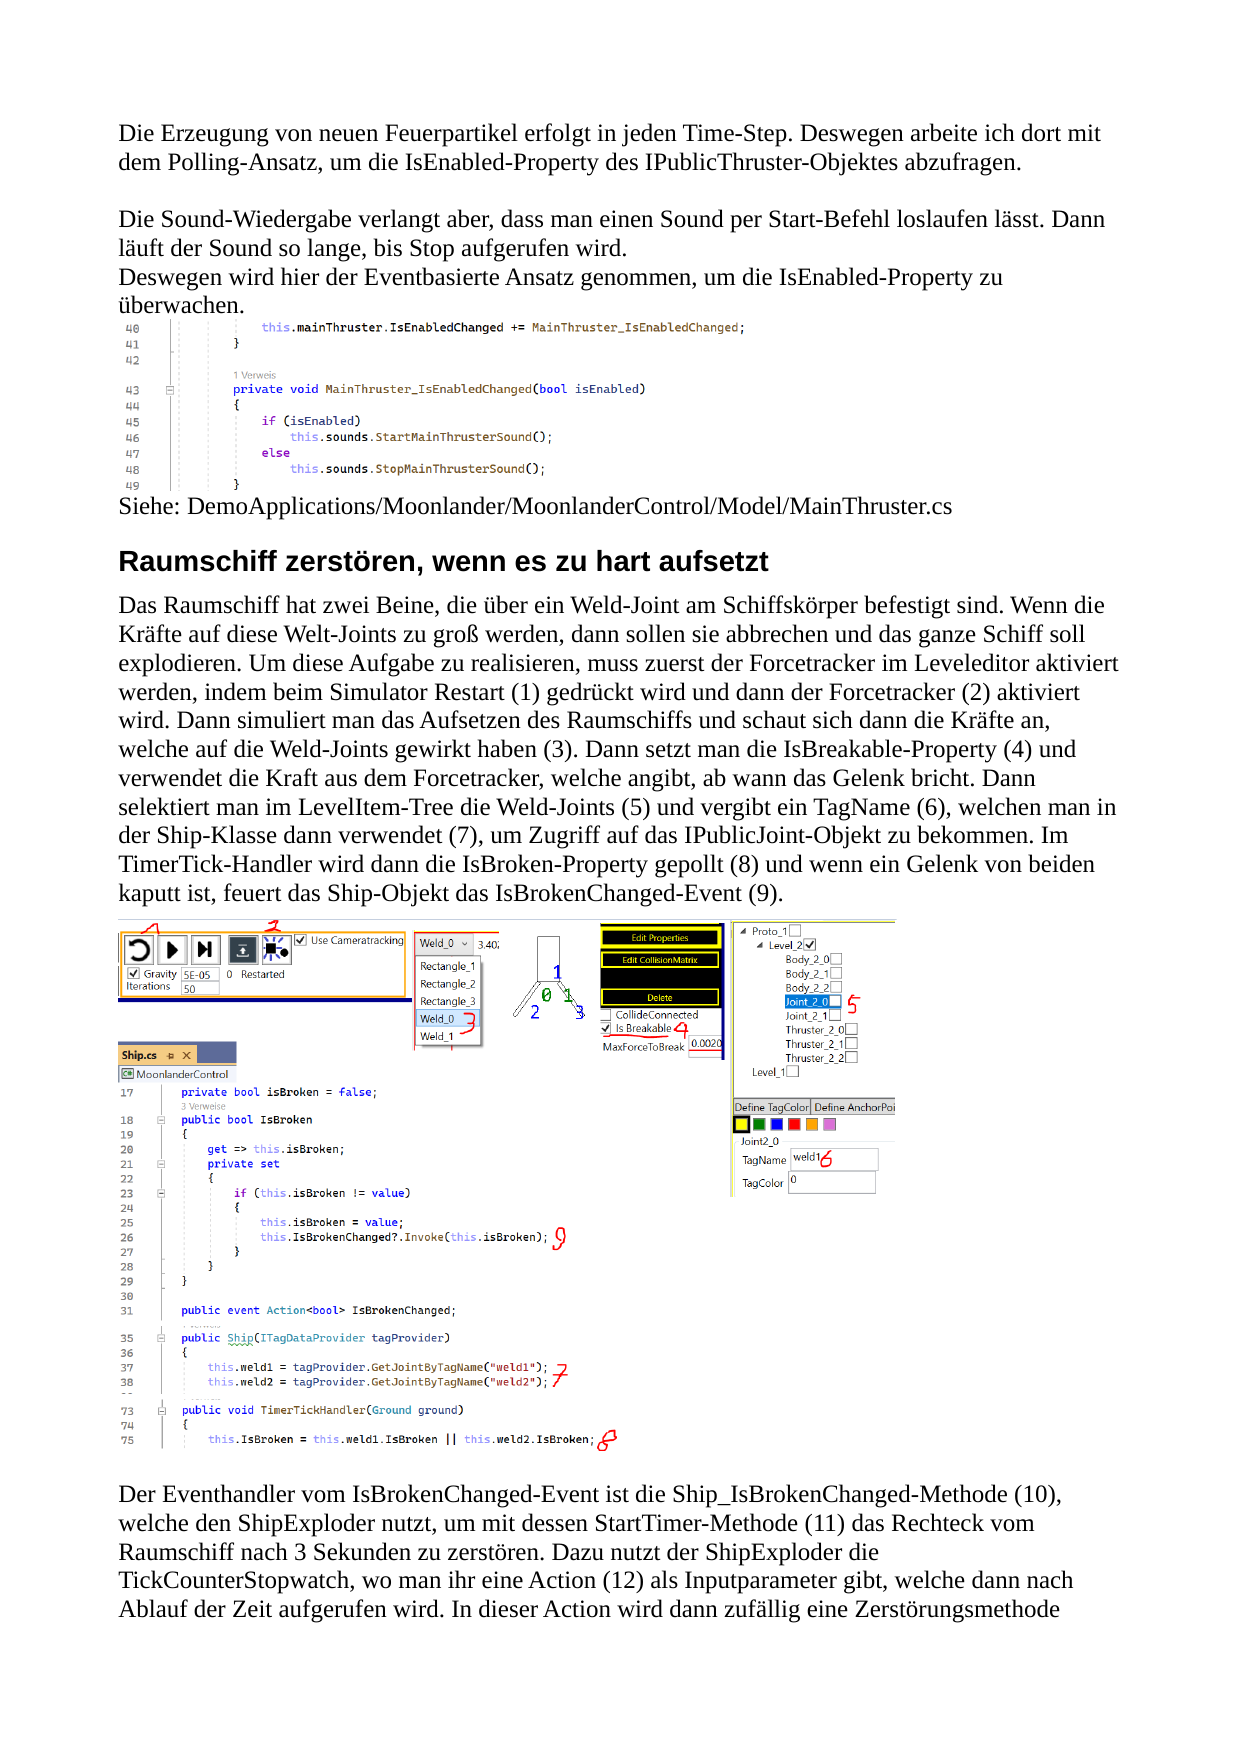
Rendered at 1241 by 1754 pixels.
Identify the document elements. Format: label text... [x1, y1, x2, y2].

text Der Eventhandler vom IsBrokenChanged-Event ist die Ship_IsBrokenChanged-Methode (10), welche den ShipExploder nutzt, um mit dessen StartTimer-Methode (11) das Rechteck vom Raumschiff nach 3 Sekunden zu zerstören. Dazu nutzt der ShipExploder die TickCounterStopwatch, wo man ihr eine Action (12) als Inputparameter gibt, welche dann nach Ablauf der Zeit aufgerufen wird. In dieser Action wird dann zufällig eine Zerstörungsmethode [118, 1479, 1122, 1623]
subtitle Raumschiff zerstören, wenn es zu hart aufsetzt [118, 544, 1122, 578]
text Deswegen wird hier der Eventbasierte Ansatz genommen, um die IsEnabled-Property zu überwachen. [118, 262, 1122, 319]
picture [118, 919, 897, 1451]
text Die Sound-Wiedergabe verlangt aber, dass man einen Sound per Start-Befehl loslaufen lässt. Dann läuft der Sound so lange, bis Stop aufgerufen wird. [118, 204, 1122, 262]
text Siehe: DemoApplications/Moonlander/MoonlanderControl/Model/MainThruster.cs [118, 319, 1122, 519]
text Das Raumschiff hat zwei Beine, die über ein Weld-Joint am Schiffskörper befestigt sind. Wenn die Kräfte auf diese Welt-Joints zu groß werden, dann sollen sie abbrechen und das ganze Schiff soll explodieren. Um diese Aufgabe zu realisieren, muss zuerst der Forcetracker im Leveleditor aktiviert werden, indem beim Simulator Restart (1) gedrückt wird und dann der Forcetracker (2) aktiviert wird. Dann simuliert man das Aufsetzen des Raumschiffs und schaut sich dann die Kräfte an, welche auf die Weld-Joints gewirkt haben (3). Dann setzt man die IsBreakable-Property (4) und verwendet die Kraft aus dem Forcetracker, welche angibt, ab wann das Gelenk bricht. Dann selektiert man im LevelItem-Tree die Weld-Joints (5) und vergibt ein TagName (6), welchen man in der Ship-Klasse dann verwendet (7), um Zugriff auf das IPublicJoint-Objekt zu bekommen. Im TimerTick-Handler wird dann die IsBroken-Property gepollt (8) und wenn ein Gelenk von beiden kaputt ist, feuert das Ship-Objekt das IsBrokenChanged-Event (9). [118, 591, 1122, 907]
text Die Erzeugung von neuen Feuerpartikel erfolgt in jeden Time-Step. Deswegen arbeite ich dort mit dem Polling-Ansatz, um die IsEnabled-Property des IPublicThruster-Objektes abzufragen. [118, 118, 1122, 176]
picture [118, 319, 749, 491]
